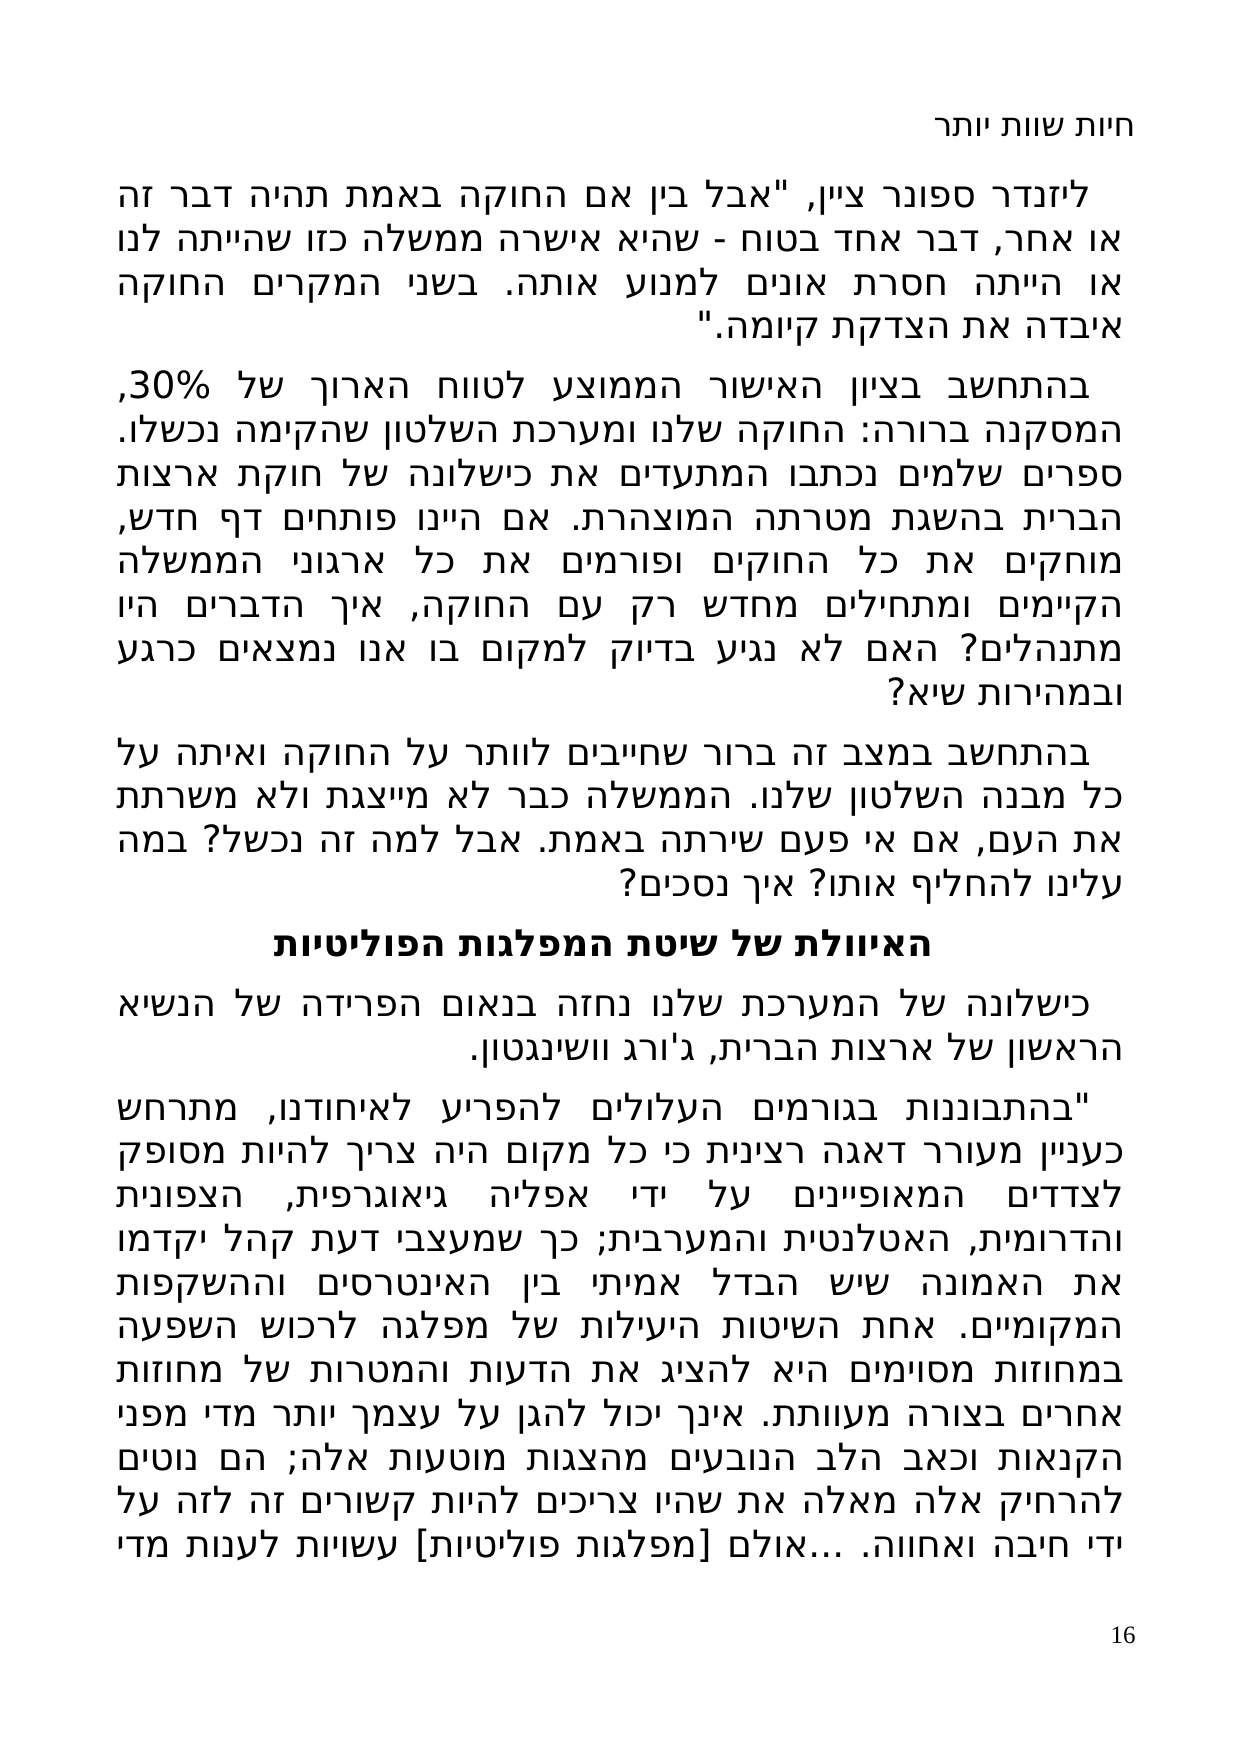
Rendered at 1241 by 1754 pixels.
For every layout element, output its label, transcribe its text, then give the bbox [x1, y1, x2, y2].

text בהתחשב בציון האישור הממוצע לטווח הארוך של 30%, המסקנה ברורה: החוקה שלנו ומערכת השלטון שהקימה נכשלו. ספרים שלמים נכתבו המתעדים את כישלונה של חוקת ארצות הברית בהשגת מטרתה המוצהרת. אם היינו פותחים דף חדש, מוחקים את כל החוקים ופורמים את כל ארגוני הממשלה הקיימים ומתחילים מחדש רק עם החוקה, איך הדברים היו מתנהלים? האם לא נגיע בדיוק למקום בו אנו נמצאים כרגע ובמהירות שיא? [116, 364, 1124, 714]
text כישלונה של המערכת שלנו נחזה בנאום הפרידה של הנשיא הראשון של ארצות הברית, ג'ורג וושינגטון. [116, 981, 1124, 1069]
subtitle האיוולת של שיטת המפלגות הפוליטיות [116, 921, 1124, 965]
text בהתחשב במצב זה ברור שחייבים לוותר על החוקה ואיתה על כל מבנה השלטון שלנו. הממשלה כבר לא מייצגת ולא משרתת את העם, אם אי פעם שירתה באמת. אבל למה זה נכשל? במה עלינו להחליף אותו? איך נסכים? [116, 730, 1124, 905]
text "בהתבוננות בגורמים העלולים להפריע לאיחודנו, מתרחש כעניין מעורר דאגה רצינית כי כל מקום היה צריך להיות מסופק לצדדים המאופיינים על ידי אפליה גיאוגרפית, הצפונית והדרומית, האטלנטית והמערבית; כך שמעצבי דעת קהל יקדמו את האמונה שיש הבדל אמיתי בין האינטרסים וההשקפות המקומיים. אחת השיטות היעילות של מפלגה לרכוש השפעה במחוזות מסוימים היא להציג את הדעות והמטרות של מחוזות אחרים בצורה מעוותת. אינך יכול להגן על עצמך יותר מדי מפני הקנאות וכאב הלב הנובעים מהצגות מוטעות אלה; הם נוטים להרחיק אלה מאלה את שהיו צריכים להיות קשורים זה לזה על ידי חיבה ואחווה. ...אולם [מפלגות פוליטיות] עשויות לענות מדי [116, 1085, 1124, 1566]
text ליזנדר ספונר ציין, "אבל בין אם החוקה באמת תהיה דבר זה או אחר, דבר אחד בטוח - שהיא אישרה ממשלה כזו שהייתה לנו או הייתה חסרת אונים למנוע אותה. בשני המקרים החוקה איבדה את הצדקת קיומה." [116, 172, 1124, 347]
